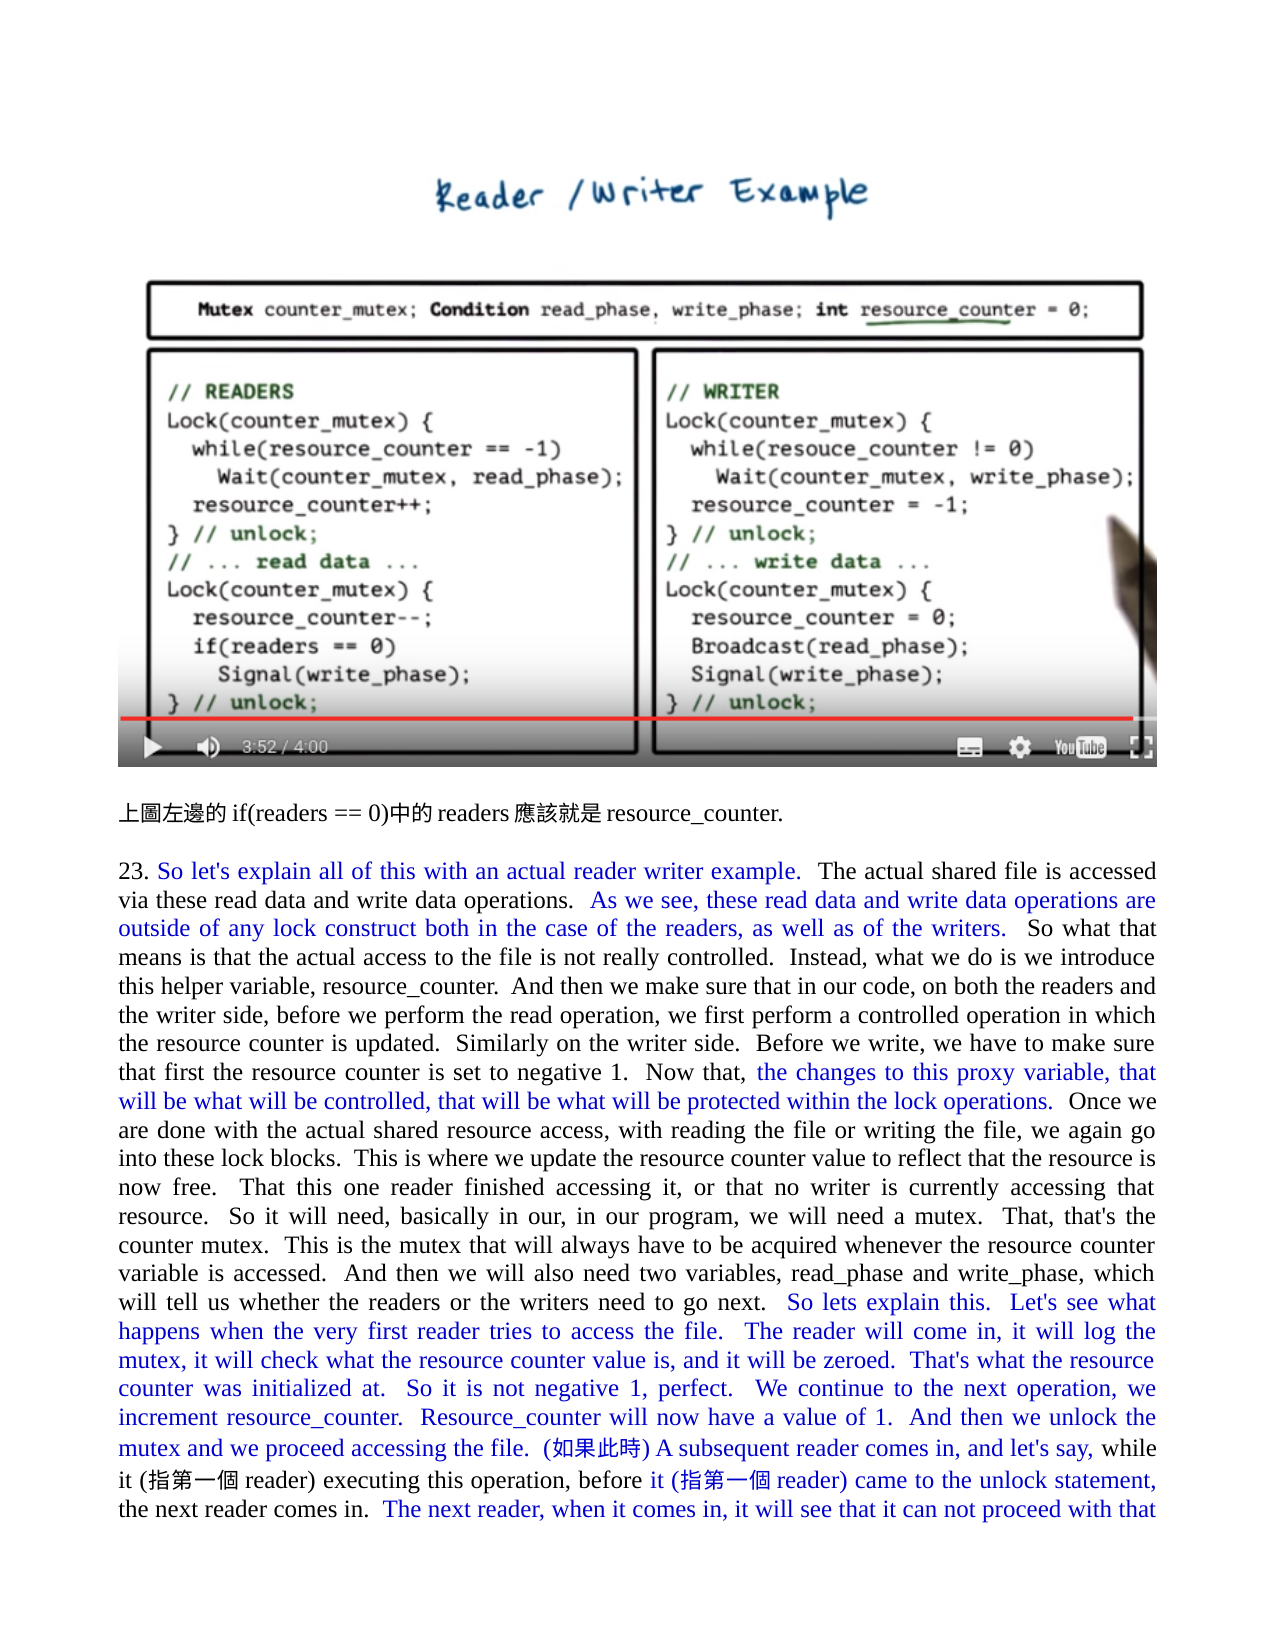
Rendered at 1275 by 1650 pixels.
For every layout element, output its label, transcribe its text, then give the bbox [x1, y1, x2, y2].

text 23. So let's explain all of this with an actual reader writer example. The actual shared file is accessed via these read data and write data operations. As we see, these read data and write data operations are outside of any lock construct both in the case of the readers, as well as of the writers. So what that means is that the actual access to the file is not really controlled. Instead, what we do is we introduce this helper variable, resource_counter. And then we make sure that in our code, on both the readers and the writer side, before we perform the read operation, we first perform a controlled operation in which the resource counter is updated. Similarly on the writer side. Before we write, we have to make sure that first the resource counter is set to negative 1. Now that, the changes to this proxy variable, that will be what will be controlled, that will be what will be protected within the lock operations. Once we are done with the actual shared resource access, with reading the file or writing the file, we again go into these lock blocks. This is where we update the resource counter value to reflect that the resource is now free. That this one reader finished accessing it, or that no writer is currently accessing that resource. So it will need, basically in our, in our program, we will need a mutex. That, that's the counter mutex. This is the mutex that will always have to be acquired whenever the resource counter variable is accessed. And then we will also need two variables, read_phase and write_phase, which will tell us whether the readers or the writers need to go next. So lets explain this. Let's see what happens when the very first reader tries to access the file. The reader will come in, it will log the mutex, it will check what the resource counter value is, and it will be zeroed. That's what the resource counter was initialized at. So it is not negative 1, perfect. We continue to the next operation, we increment resource_counter. Resource_counter will now have a value of 1. And then we unlock the mutex and we proceed accessing the file. (如果此時) A subsequent reader comes in, and let's say, while it (指第一個reader) executing this operation, before it (指第一個reader) came to the unlock statement, the next reader comes in. The next reader, when it comes in, it will see that it can not proceed with that [118, 856, 1157, 1523]
text 上圖左邊的if(readers == 0)中的readers應該就是resource_counter. [118, 796, 1157, 827]
picture [118, 175, 1157, 767]
